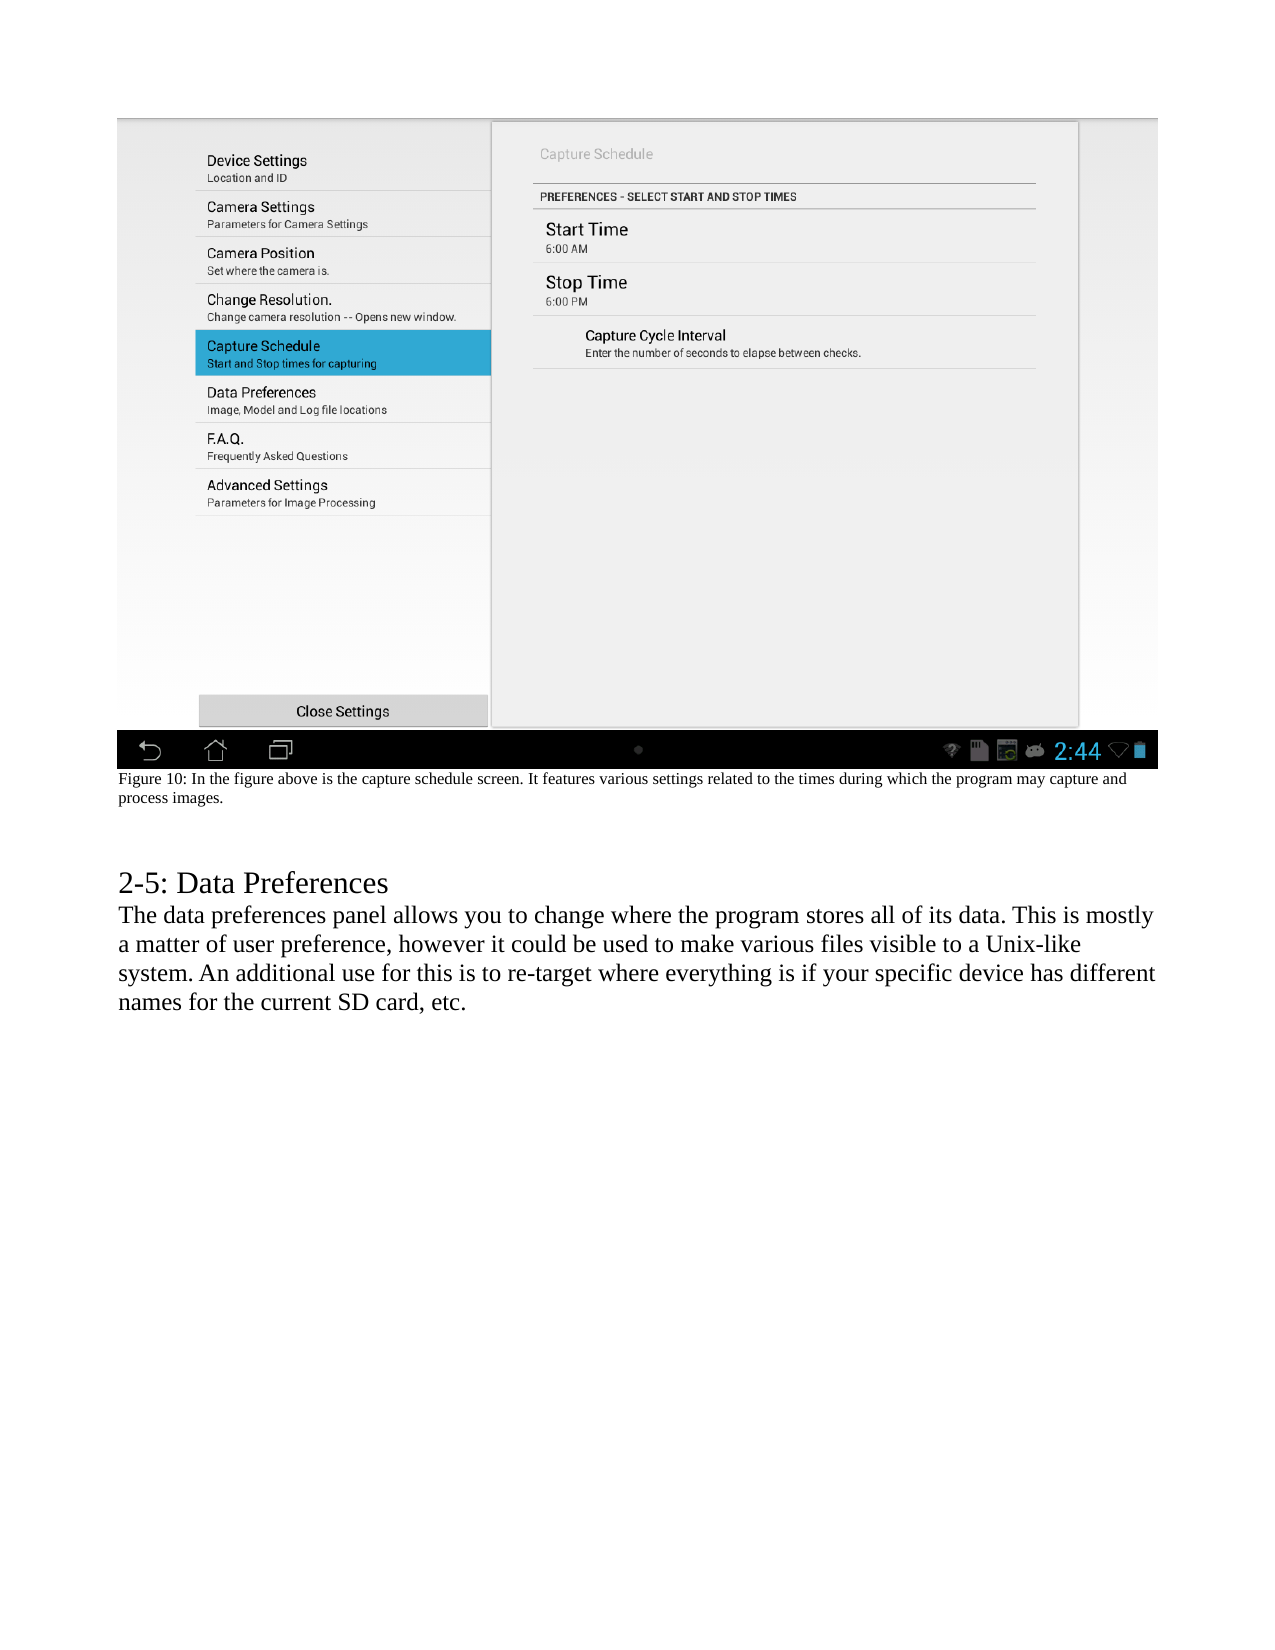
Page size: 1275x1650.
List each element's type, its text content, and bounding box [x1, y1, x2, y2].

text The data preferences panel allows you to change where the program stores all of its data. This is mostly a matter of user preference, however it could be used to make various files visible to a Unix-like system. An additional use for this is to re-target where everything is if your specific device has different names for the current SD card, etc. [118, 900, 1157, 1015]
text Figure 10: In the figure above is the capture schedule screen. It features various settings related to the times during which the program may capture and process images. [118, 769, 1157, 807]
picture [117, 118, 1158, 769]
text 2-5: Data Preferences [118, 864, 1157, 900]
